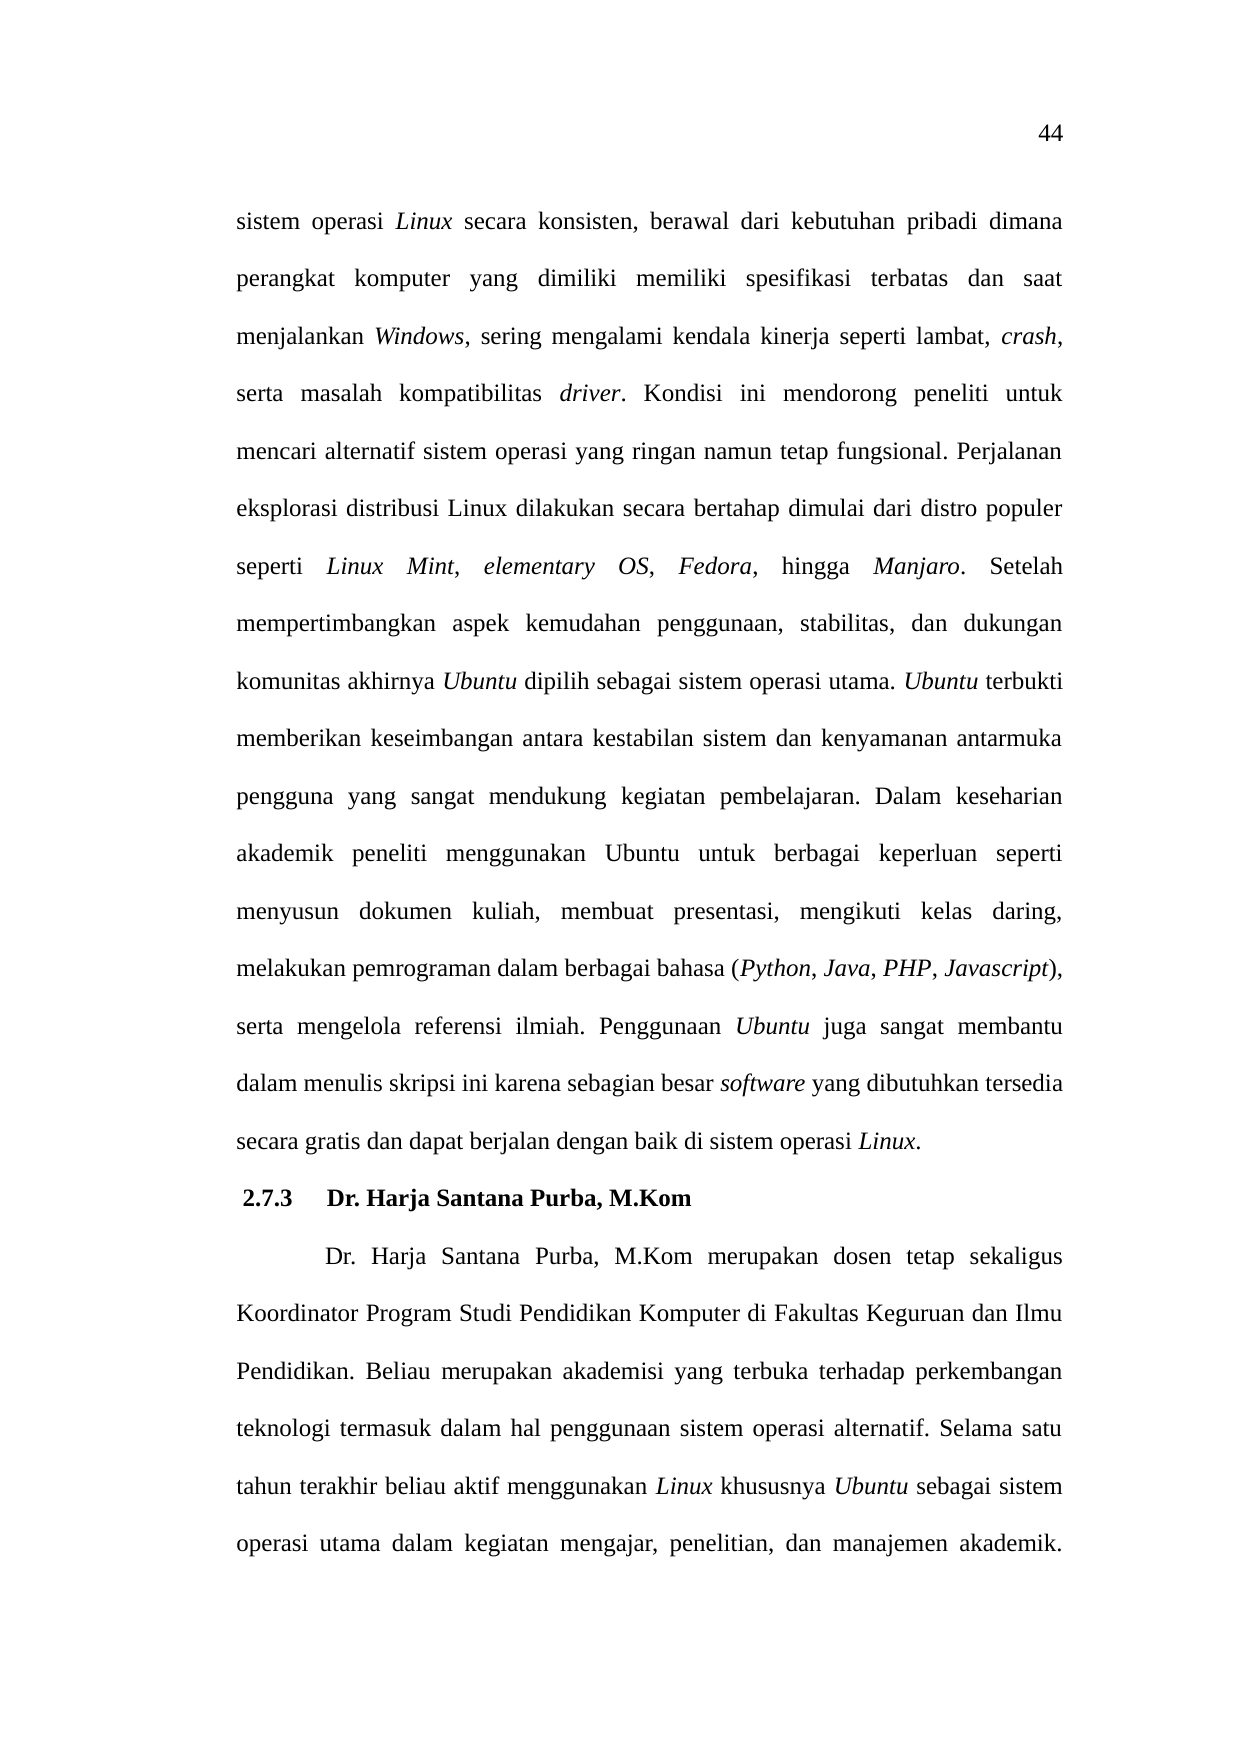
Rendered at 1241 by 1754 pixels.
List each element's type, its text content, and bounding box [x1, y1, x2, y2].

text Dr. Harja Santana Purba, M.Kom merupakan dosen tetap sekaligus Koordinator Program Studi Pendidikan Komputer di Fakultas Keguruan dan Ilmu Pendidikan. Beliau merupakan akademisi yang terbuka terhadap perkembangan teknologi termasuk dalam hal penggunaan sistem operasi alternatif. Selama satu tahun terakhir beliau aktif menggunakan Linux khususnya Ubuntu sebagai sistem operasi utama dalam kegiatan mengajar, penelitian, dan manajemen akademik. [236, 1241, 1063, 1557]
subtitle Dr. Harja Santana Purba, M.Kom [236, 1183, 1063, 1212]
text sistem operasi Linux secara konsisten, berawal dari kebutuhan pribadi dimana perangkat komputer yang dimiliki memiliki spesifikasi terbatas dan saat menjalankan Windows, sering mengalami kendala kinerja seperti lambat, crash, serta masalah kompatibilitas driver. Kondisi ini mendorong peneliti untuk mencari alternatif sistem operasi yang ringan namun tetap fungsional. Perjalanan eksplorasi distribusi Linux dilakukan secara bertahap dimulai dari distro populer seperti Linux Mint, elementary OS, Fedora, hingga Manjaro. Setelah mempertimbangkan aspek kemudahan penggunaan, stabilitas, dan dukungan komunitas akhirnya Ubuntu dipilih sebagai sistem operasi utama. Ubuntu terbukti memberikan keseimbangan antara kestabilan sistem dan kenyamanan antarmuka pengguna yang sangat mendukung kegiatan pembelajaran. Dalam keseharian akademik peneliti menggunakan Ubuntu untuk berbagai keperluan seperti menyusun dokumen kuliah, membuat presentasi, mengikuti kelas daring, melakukan pemrograman dalam berbagai bahasa (Python, Java, PHP, Javascript), serta mengelola referensi ilmiah. Penggunaan Ubuntu juga sangat membantu dalam menulis skripsi ini karena sebagian besar software yang dibutuhkan tersedia secara gratis dan dapat berjalan dengan baik di sistem operasi Linux. [236, 206, 1063, 1155]
